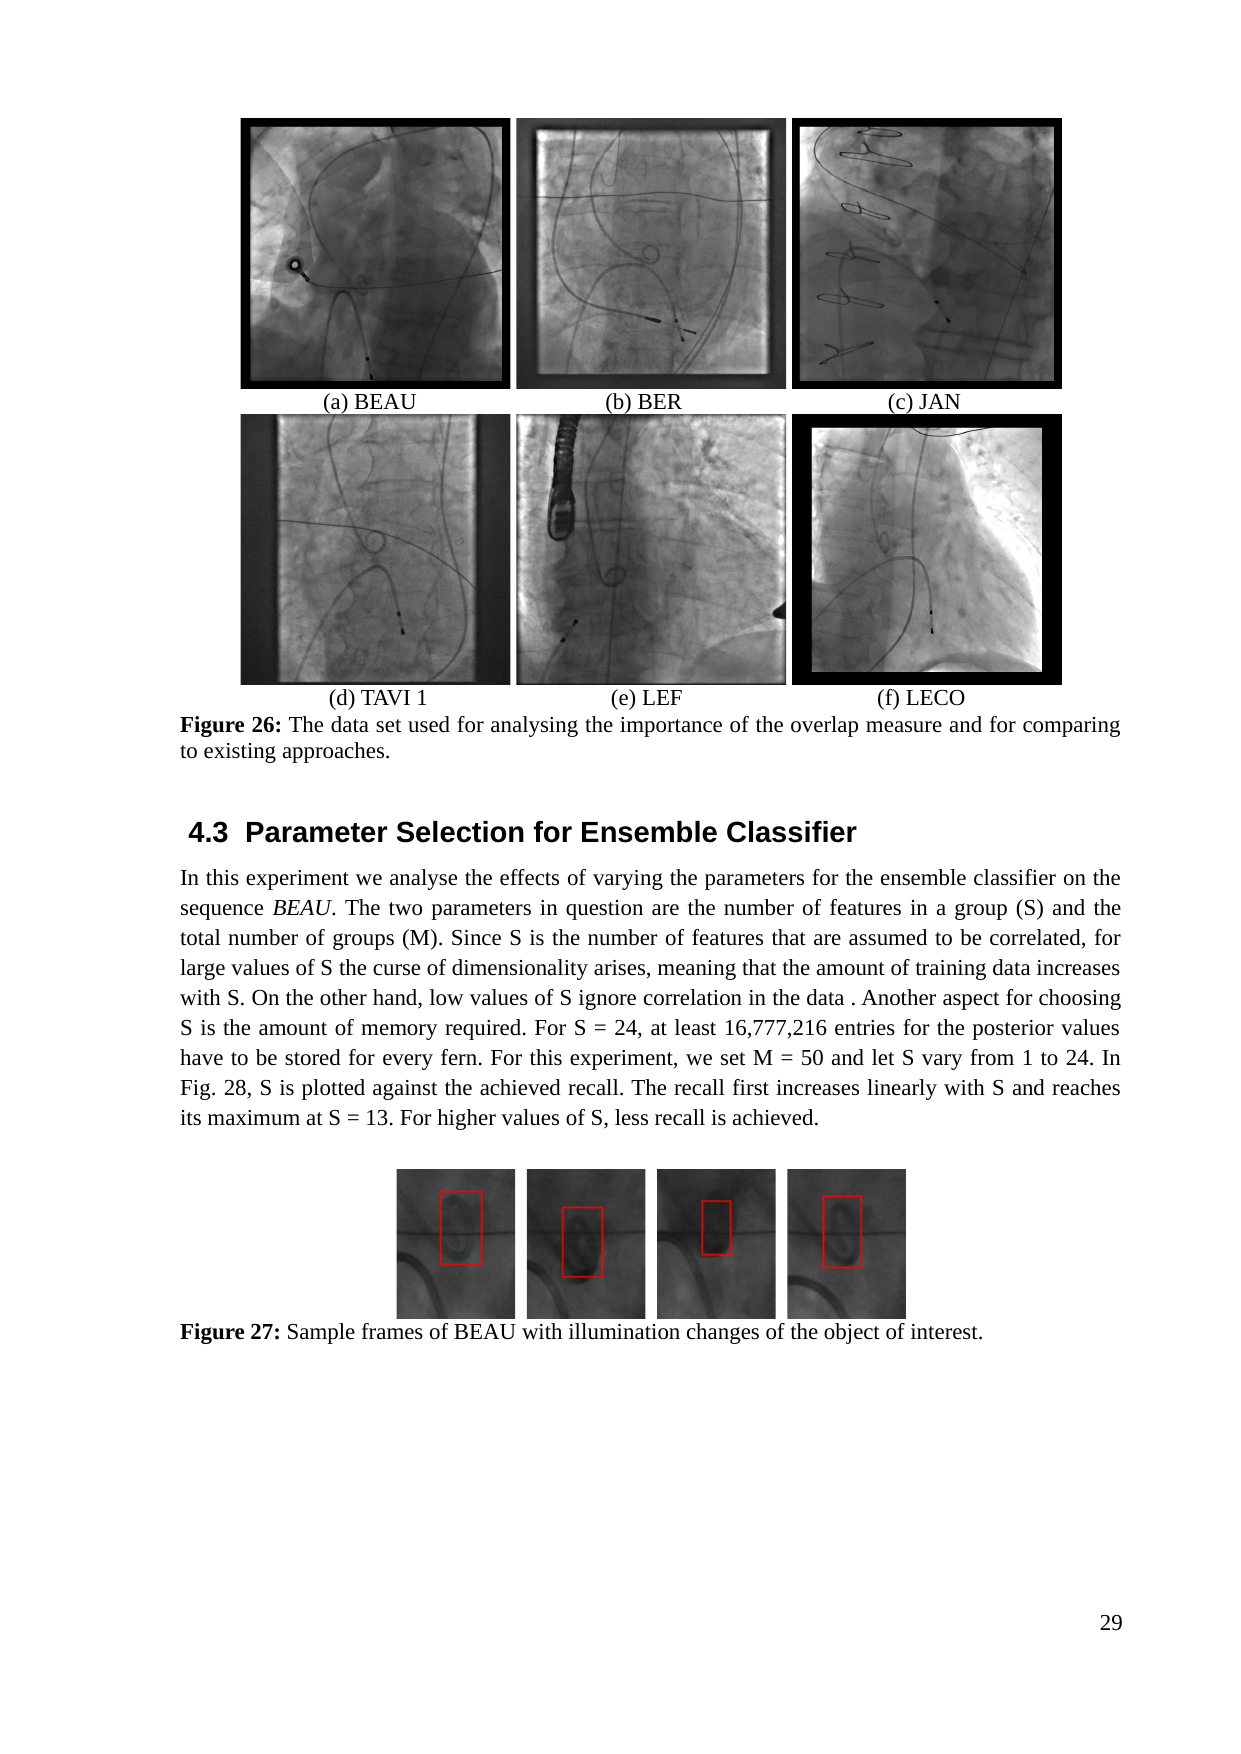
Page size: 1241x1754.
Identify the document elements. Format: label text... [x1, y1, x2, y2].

picture [240, 414, 511, 685]
picture [240, 118, 511, 389]
table_header (a) BEAU (b) BER (c) JAN (d) TAVI 1 (e) LEF (f) LECO [180, 118, 1122, 711]
picture [396, 1169, 516, 1319]
picture [792, 414, 1062, 685]
picture [526, 1169, 646, 1319]
picture [787, 1169, 906, 1319]
table_header [516, 1170, 526, 1318]
table_header [646, 1170, 657, 1318]
table_cell Figure 26: The data set used for analysing the importance of the overlap measure and for comparing to existing approaches. [180, 711, 1122, 763]
picture [657, 1169, 776, 1319]
subtitle Parameter Selection for Ensemble Classifier [180, 815, 1122, 848]
table_cell Figure 27: Sample frames of BEAU with illumination changes of the object of interest. [180, 1318, 1122, 1344]
table_header [906, 1170, 1122, 1318]
picture [516, 414, 787, 685]
picture [516, 118, 787, 389]
text In this experiment we analyse the effects of varying the parameters for the ensemble classifier on the sequence BEAU. The two parameters in question are the number of features in a group (S) and the total number of groups (M). Since S is the number of features that are assumed to be correlated, for large values of S the curse of dimensionality arises, meaning that the amount of training data increases with S. On the other hand, low values of S ignore correlation in the data . Another aspect for choosing S is the amount of memory required. For S = 24, at least 16,777,216 entries for the posterior values have to be stored for every fern. For this experiment, we set M = 50 and let S vary from 1 to 24. In Fig. 28, S is plotted against the achieved recall. The recall first increases linearly with S and reaches its maximum at S = 13. For higher values of S, less recall is achieved. [180, 861, 1122, 1131]
table_header [776, 1170, 787, 1318]
table_header [180, 1170, 396, 1318]
picture [792, 118, 1062, 389]
